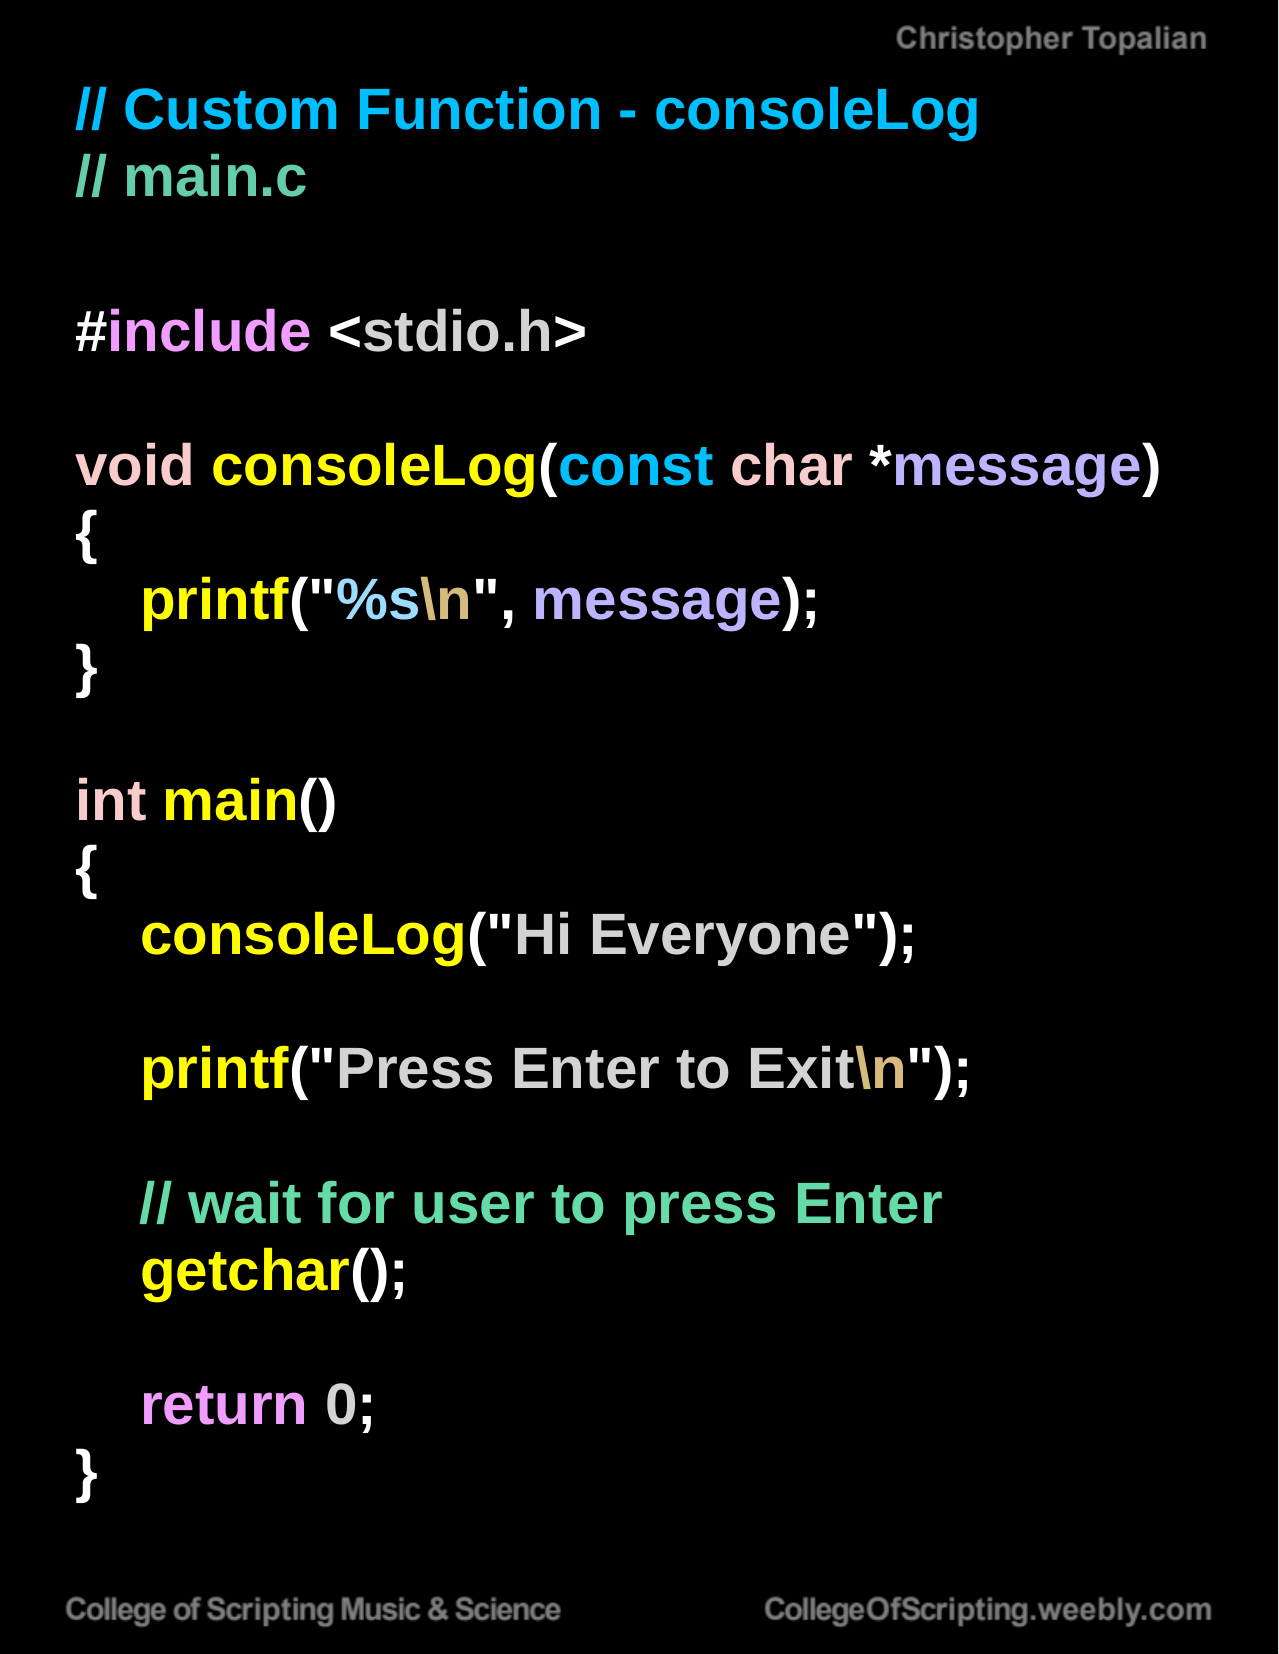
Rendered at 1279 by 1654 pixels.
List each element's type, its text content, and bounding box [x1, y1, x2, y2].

text } [75, 632, 1203, 699]
text { [75, 497, 1203, 564]
text } [75, 1437, 1203, 1504]
text printf("%s\n", message); [75, 564, 1203, 632]
text printf("Press Enter to Exit\n"); [75, 1034, 1203, 1101]
text consoleLog("Hi Everyone"); [75, 900, 1203, 967]
text return 0; [75, 1369, 1203, 1437]
text // main.c [75, 142, 1203, 209]
text #include <stdio.h> [75, 296, 1203, 363]
text void consoleLog(const char *message) [75, 430, 1203, 497]
text { [75, 833, 1203, 900]
text int main() [75, 766, 1203, 833]
subtitle // Custom Function - consoleLog [75, 75, 1203, 142]
text getchar(); [75, 1235, 1203, 1302]
text // wait for user to press Enter [75, 1168, 1203, 1235]
